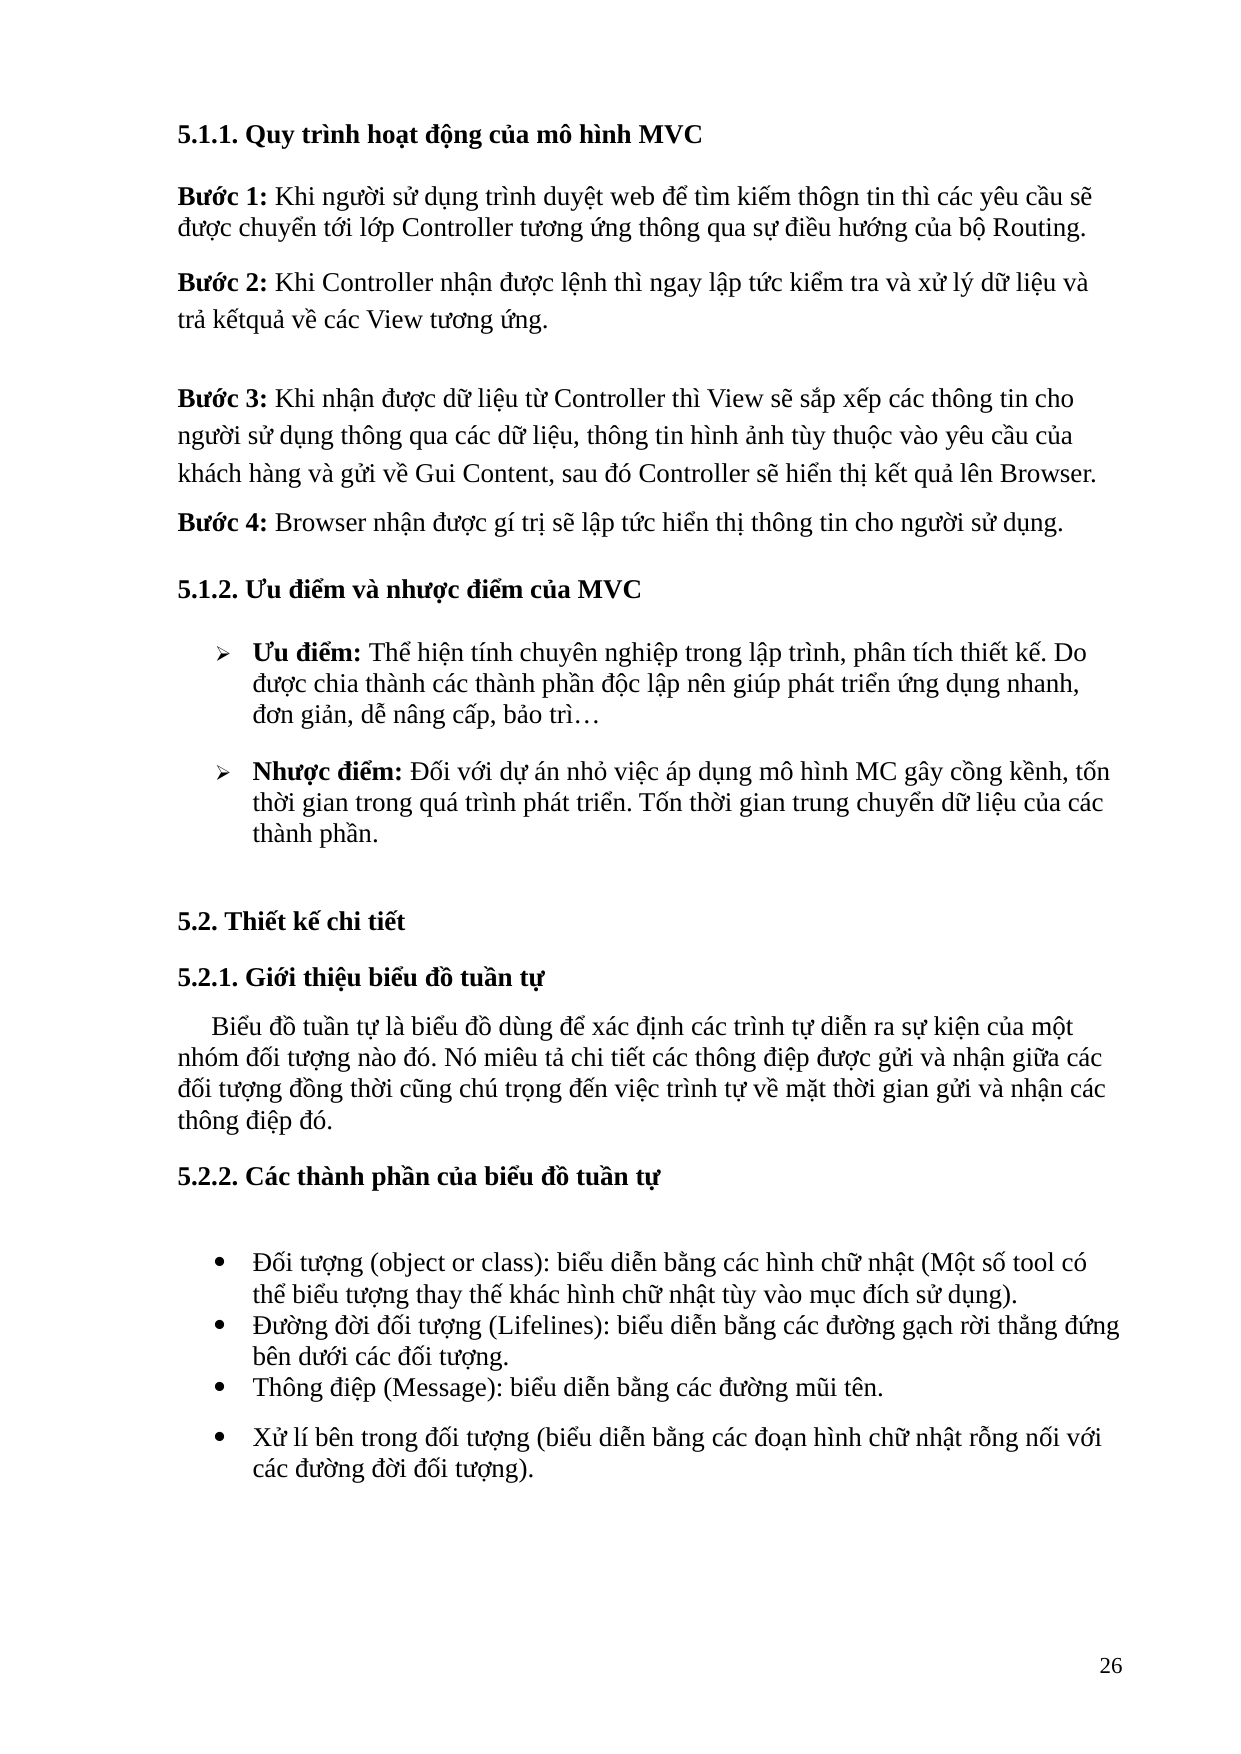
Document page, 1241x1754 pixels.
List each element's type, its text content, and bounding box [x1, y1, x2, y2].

list Đối tượng (object or class): biểu diễn bằng các hình chữ nhật (Một số tool có thể biểu tượng thay thế khác hình chữ nhật tùy vào mục đích sử dụng). [215, 1247, 1122, 1309]
list Nhược điểm: Đối với dự án nhỏ việc áp dụng mô hình MC gây cồng kềnh, tốn thời gian trong quá trình phát triển. Tốn thời gian trung chuyển dữ liệu của các thành phần. [215, 755, 1122, 848]
text Bước 1: Khi người sử dụng trình duyệt web để tìm kiếm thôgn tin thì các yêu cầu sẽ được chuyển tới lớp Controller tương ứng thông qua sự điều hướng của bộ Routing. [177, 179, 1122, 242]
subtitle 5.2.2. Các thành phần của biểu đồ tuần tự [177, 1160, 1122, 1191]
text Bước 2: Khi Controller nhận được lệnh thì ngay lập tức kiểm tra và xử lý dữ liệu và trả kếtquả về các View tương ứng. [177, 266, 1122, 335]
list Thông điệp (Message): biểu diễn bằng các đường mũi tên. [215, 1371, 1122, 1403]
subtitle 5.1.2. Ưu điểm và nhược điểm của MVC [177, 573, 1122, 604]
text Biểu đồ tuần tự là biểu đồ dùng để xác định các trình tự diễn ra sự kiện của một nhóm đối tượng nào đó. Nó miêu tả chi tiết các thông điệp được gửi và nhận giữa các đối tượng đồng thời cũng chú trọng đến việc trình tự về mặt thời gian gửi và nhận các thông điệp đó. [177, 1010, 1122, 1135]
list Đường đời đối tượng (Lifelines): biểu diễn bằng các đường gạch rời thẳng đứng bên dưới các đối tượng. [215, 1309, 1122, 1371]
list Xử lí bên trong đối tượng (biểu diễn bằng các đoạn hình chữ nhật rỗng nối với các đường đời đối tượng). [215, 1421, 1122, 1483]
text Bước 4: Browser nhận được gí trị sẽ lập tức hiển thị thông tin cho người sử dụng. [177, 507, 1122, 538]
subtitle 5.2.1. Giới thiệu biểu đồ tuần tự [177, 961, 1122, 992]
subtitle 5.2. Thiết kế chi tiết [177, 904, 1122, 936]
text Bước 3: Khi nhận được dữ liệu từ Controller thì View sẽ sắp xếp các thông tin cho người sử dụng thông qua các dữ liệu, thông tin hình ảnh tùy thuộc vào yêu cầu của khách hàng và gửi về Gui Content, sau đó Controller sẽ hiển thị kết quả lên Browser. [177, 382, 1122, 488]
list Ưu điểm: Thể hiện tính chuyên nghiệp trong lập trình, phân tích thiết kế. Do được chia thành các thành phần độc lập nên giúp phát triển ứng dụng nhanh, đơn giản, dễ nâng cấp, bảo trì… [215, 636, 1122, 729]
subtitle 5.1.1. Quy trình hoạt động của mô hình MVC [177, 118, 1122, 149]
